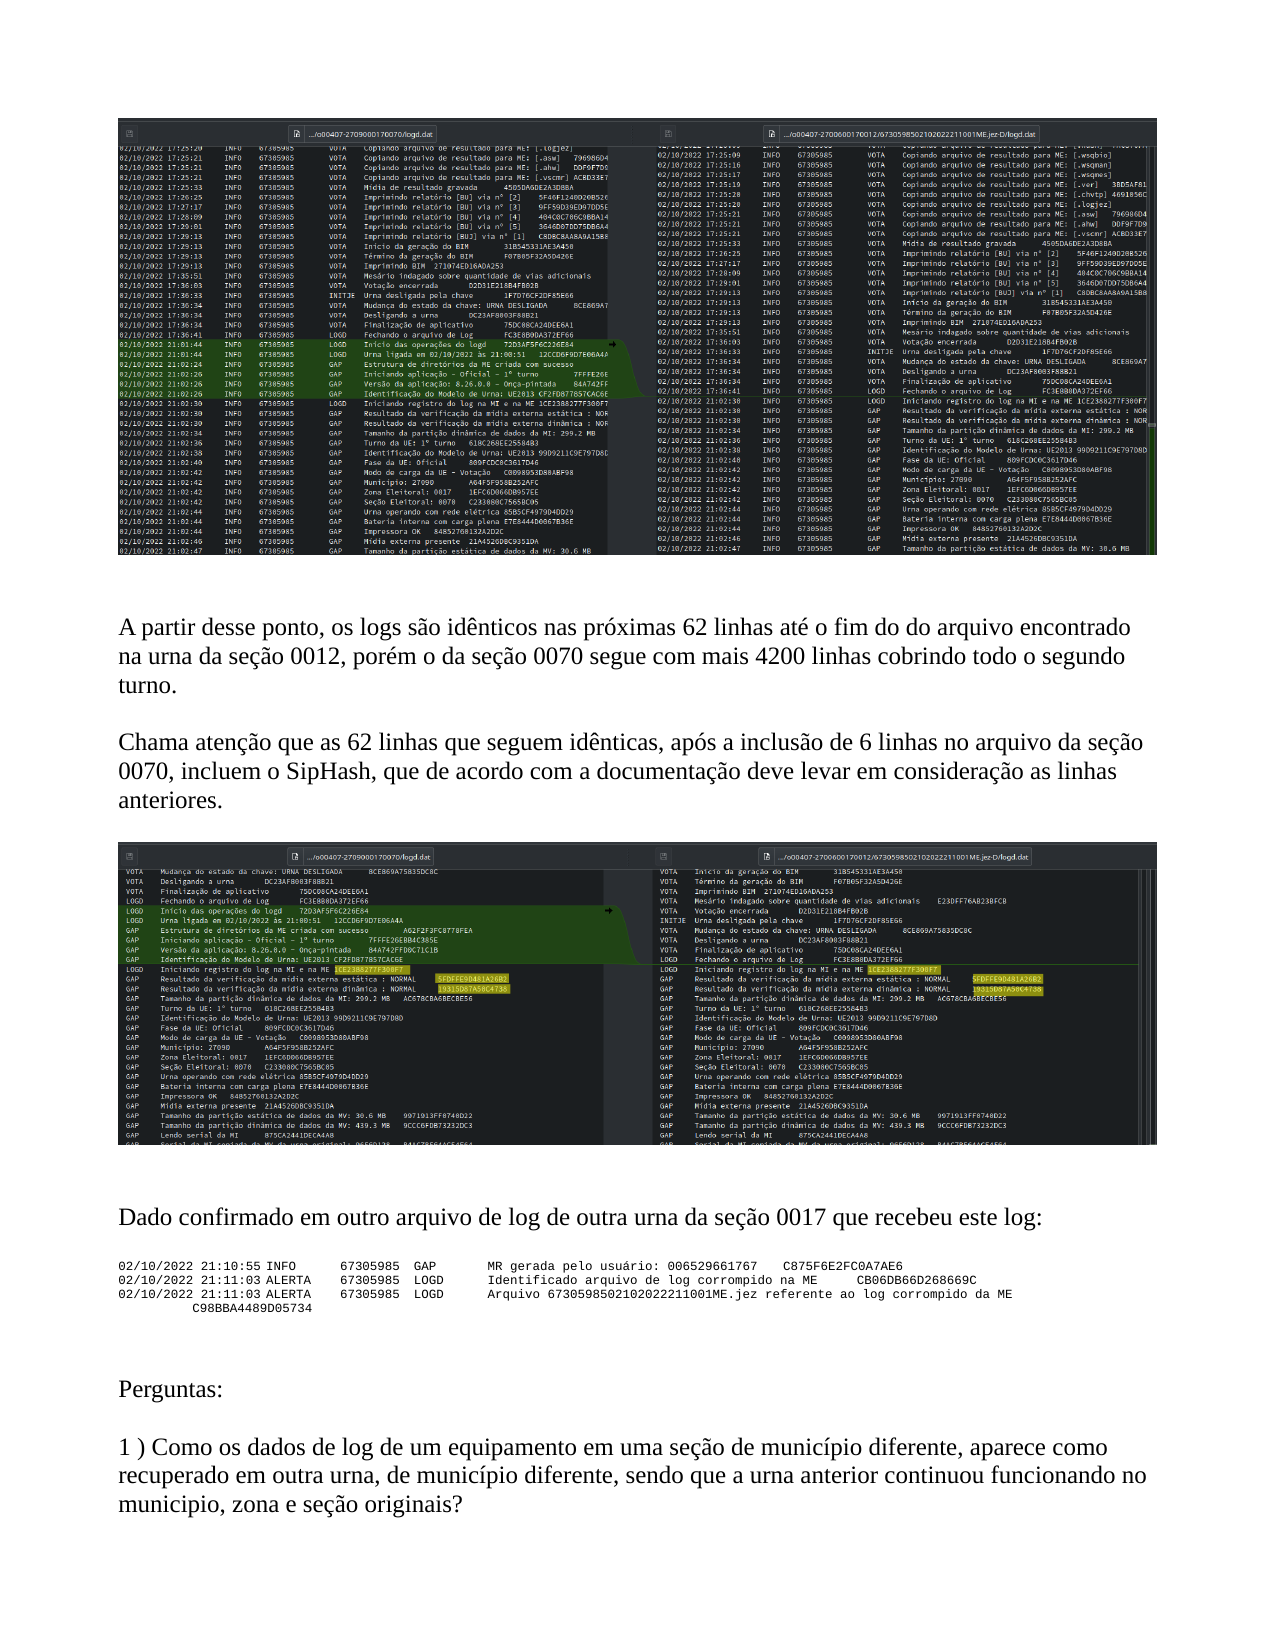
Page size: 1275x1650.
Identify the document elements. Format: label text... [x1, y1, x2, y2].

text 02/10/2022 21:11:03 ALERTA 67305985 LOGD Arquivo 6730598502102022211001ME.jez referente ao log corrompido da ME C98BBA4489D05734 [118, 1288, 1157, 1317]
text 1 ) Como os dados de log de um equipamento em uma seção de município diferente, aparece como recuperado em outra urna, de município diferente, sendo que a urna anterior continuou funcionando no municipio, zona e seção originais? [118, 1432, 1157, 1518]
picture [118, 842, 1157, 1145]
text Dado confirmado em outro arquivo de log de outra urna da seção 0017 que recebeu este log: [118, 1174, 1157, 1231]
text A partir desse ponto, os logs são idênticos nas próximas 62 linhas até o fim do do arquivo encontrado na urna da seção 0012, porém o da seção 0070 segue com mais 4200 linhas cobrindo todo o segundo turno. [118, 612, 1157, 698]
text Chama atenção que as 62 linhas que seguem idênticas, após a inclusão de 6 linhas no arquivo da seção 0070, incluem o SipHash, que de acordo com a documentação deve levar em consideração as linhas anteriores. [118, 727, 1157, 813]
text 02/10/2022 21:11:03 ALERTA 67305985 LOGD Identificado arquivo de log corrompido na ME CB06DB66D268669C [118, 1274, 1157, 1288]
text 02/10/2022 21:10:55 INFO 67305985 GAP MR gerada pelo usuário: 006529661767 C875F6E2FC0A7AE6 [118, 1260, 1157, 1274]
picture [118, 118, 1157, 555]
text Perguntas: [118, 1374, 1157, 1403]
